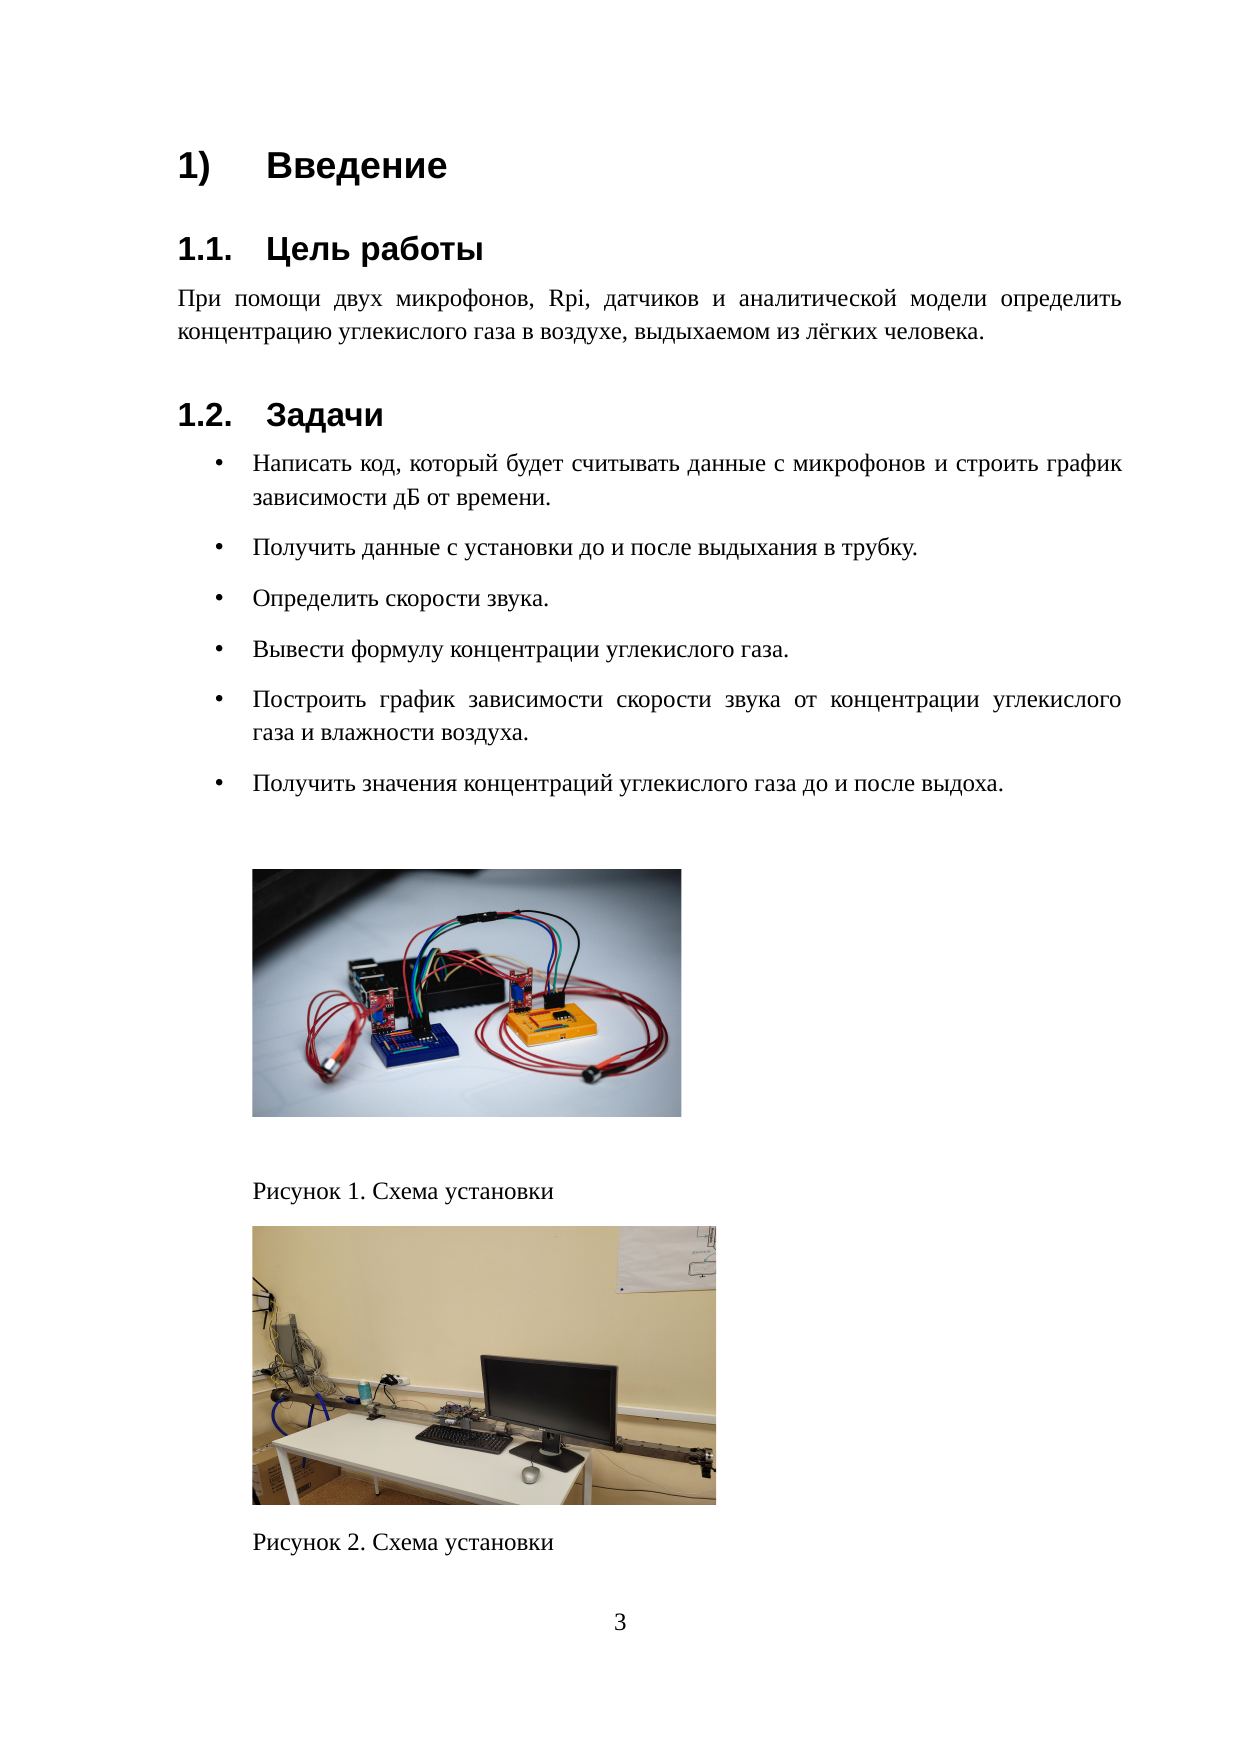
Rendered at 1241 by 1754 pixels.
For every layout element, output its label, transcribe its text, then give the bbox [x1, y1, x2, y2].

subtitle Введение [177, 143, 1093, 186]
list Получить значения концентраций углекислого газа до и после выдоха. [215, 768, 1122, 797]
subtitle Цель работы [177, 229, 1093, 268]
list Рисунок 2. Схема установки [215, 1527, 1122, 1556]
list Рисунок 1. Схема установки [215, 1176, 1122, 1205]
list Получить данные с установки до и после выдыхания в трубку. [215, 532, 1122, 561]
subtitle Задачи [177, 395, 1093, 433]
list Написать код, который будет считывать данные с микрофонов и строить график зависимости дБ от времени. [215, 448, 1122, 510]
list Вывести формулу концентрации углекислого газа. [215, 634, 1122, 662]
list Построить график зависимости скорости звука от концентрации углекислого газа и влажности воздуха. [215, 684, 1122, 746]
picture [252, 1226, 717, 1505]
text При помощи двух микрофонов, Rpi, датчиков и аналитической модели определить концентрацию углекислого газа в воздухе, выдыхаемом из лёгких человека. [177, 283, 1122, 345]
list Определить скорости звука. [215, 583, 1122, 612]
picture [252, 869, 682, 1117]
